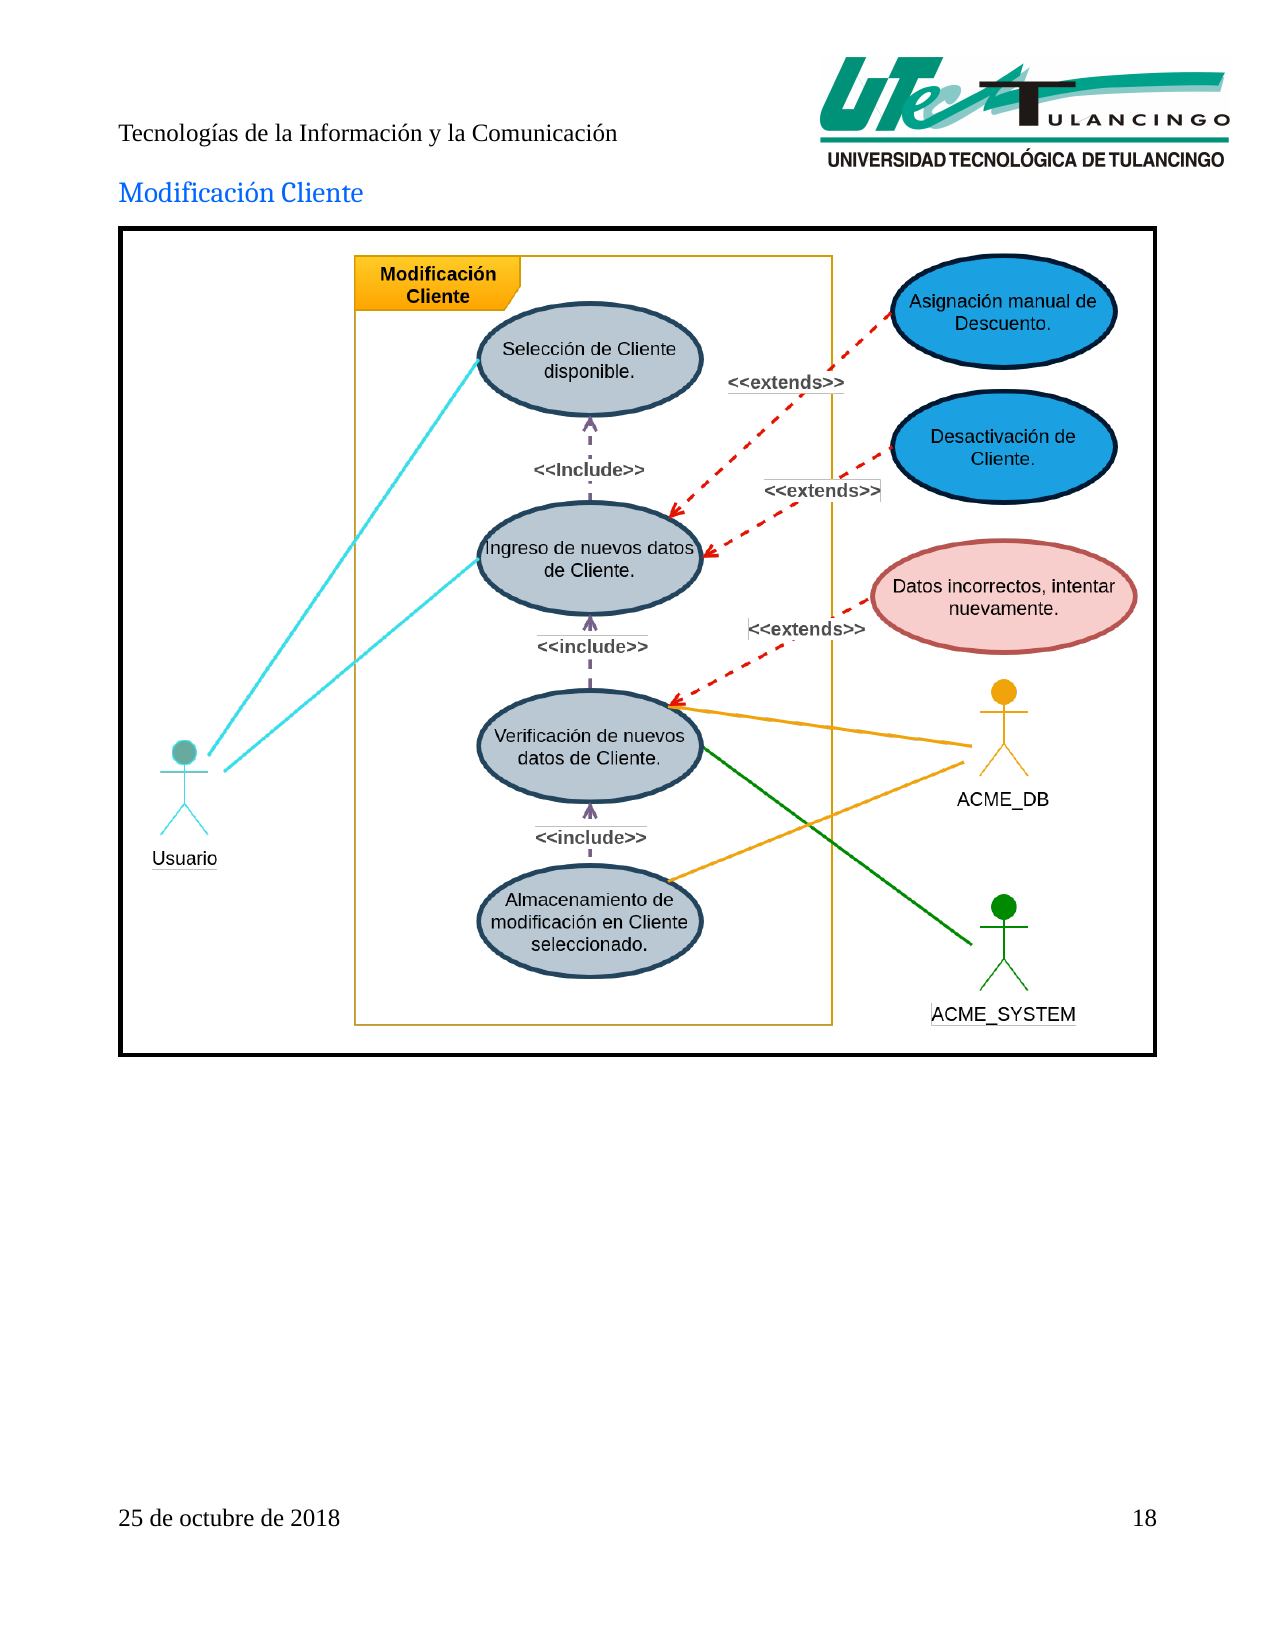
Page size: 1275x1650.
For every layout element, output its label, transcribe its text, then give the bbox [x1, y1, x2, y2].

picture [118, 226, 1157, 1057]
picture [820, 57, 1230, 167]
text Modificación Cliente [118, 176, 1157, 210]
